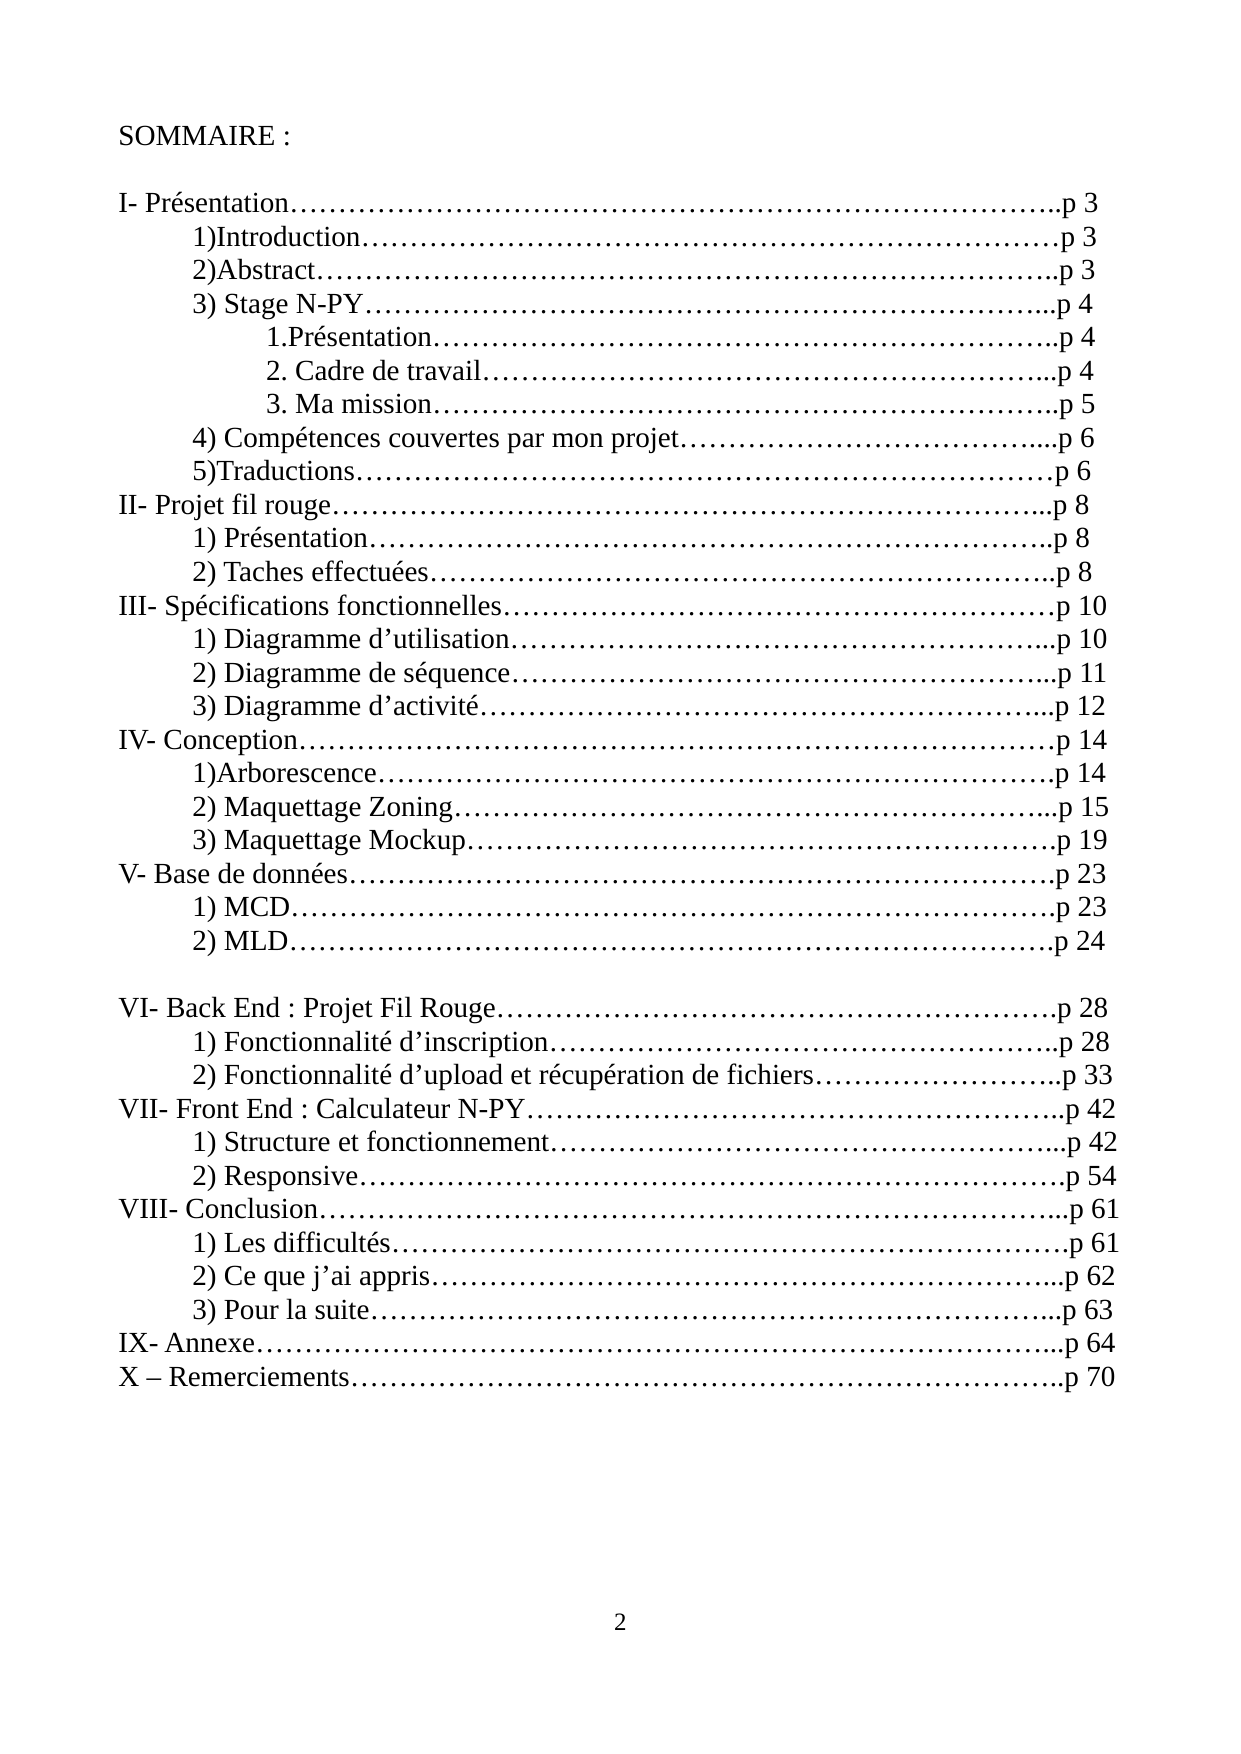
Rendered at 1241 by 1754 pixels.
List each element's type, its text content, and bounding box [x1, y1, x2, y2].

text 1) Fonctionnalité d’inscription……………………………………………..p 28 [118, 1024, 1122, 1057]
text 3) Pour la suite……………………………………………………………...p 63 [118, 1292, 1122, 1326]
text 2) Fonctionnalité d’upload et récupération de fichiers……………………..p 33 [118, 1057, 1122, 1091]
text III- Spécifications fonctionnelles…………………………………………………p 10 [118, 588, 1122, 621]
text 3) Diagramme d’activité…………………………………………………...p 12 [118, 688, 1122, 722]
text V- Base de données……………………………………………………………….p 23 [118, 856, 1122, 889]
text 5)Traductions………………………………………………………………p 6 [118, 453, 1122, 487]
text 2) Maquettage Zoning……………………………………………………...p 15 [118, 789, 1122, 822]
text VII- Front End : Calculateur N-PY………………………………………………..p 42 [118, 1091, 1122, 1124]
text VI- Back End : Projet Fil Rouge………………………………………………….p 28 [118, 990, 1122, 1024]
text 2) Responsive……………………………………………………………….p 54 [118, 1158, 1122, 1191]
text 1) Présentation……………………………………………………………..p 8 [118, 521, 1122, 554]
text 1) Structure et fonctionnement……………………………………………...p 42 [118, 1124, 1122, 1158]
text SOMMAIRE : [118, 118, 1122, 152]
text IX- Annexe………………………………………………………………………...p 64 [118, 1326, 1122, 1359]
text 2) Diagramme de séquence………………………………………………...p 11 [118, 655, 1122, 688]
text 2) Ce que j’ai appris………………………………………………………...p 62 [118, 1258, 1122, 1292]
text VIII- Conclusion…………………………………………………………………...p 61 [118, 1191, 1122, 1225]
text 2) Taches effectuées………………………………………………………..p 8 [118, 554, 1122, 588]
text 2) MLD…………………………………………………………………….p 24 [118, 923, 1122, 957]
text II- Projet fil rouge………………………………………………………………...p 8 [118, 487, 1122, 521]
text 1) Diagramme d’utilisation………………………………………………...p 10 [118, 621, 1122, 655]
text 1)Introduction………………………………………………………………p 3 2)Abstract…………………………………………………………………..p 3 [118, 219, 1122, 286]
text 3) Maquettage Mockup…………………………………………………….p 19 [118, 822, 1122, 856]
text 3) Stage N-PY……………………………………………………………...p 4 [118, 286, 1122, 319]
text 3. Ma mission………………………………………………………..p 5 [118, 386, 1122, 420]
text 4) Compétences couvertes par mon projet………………………………....p 6 [118, 420, 1122, 453]
text 2. Cadre de travail…………………………………………………...p 4 [118, 353, 1122, 386]
text 1) Les difficultés…………………………………………………………….p 61 [118, 1225, 1122, 1258]
text X – Remerciements………………………………………………………………..p 70 [118, 1359, 1122, 1393]
text I- Présentation……………………………………………………………………..p 3 [118, 185, 1122, 219]
text 1) MCD…………………………………………………………………….p 23 [118, 889, 1122, 923]
text 1.Présentation………………………………………………………..p 4 [118, 319, 1122, 353]
text IV- Conception……………………………………………………………………p 14 1)Arborescence…………………………………………………………….p 14 [118, 722, 1122, 789]
